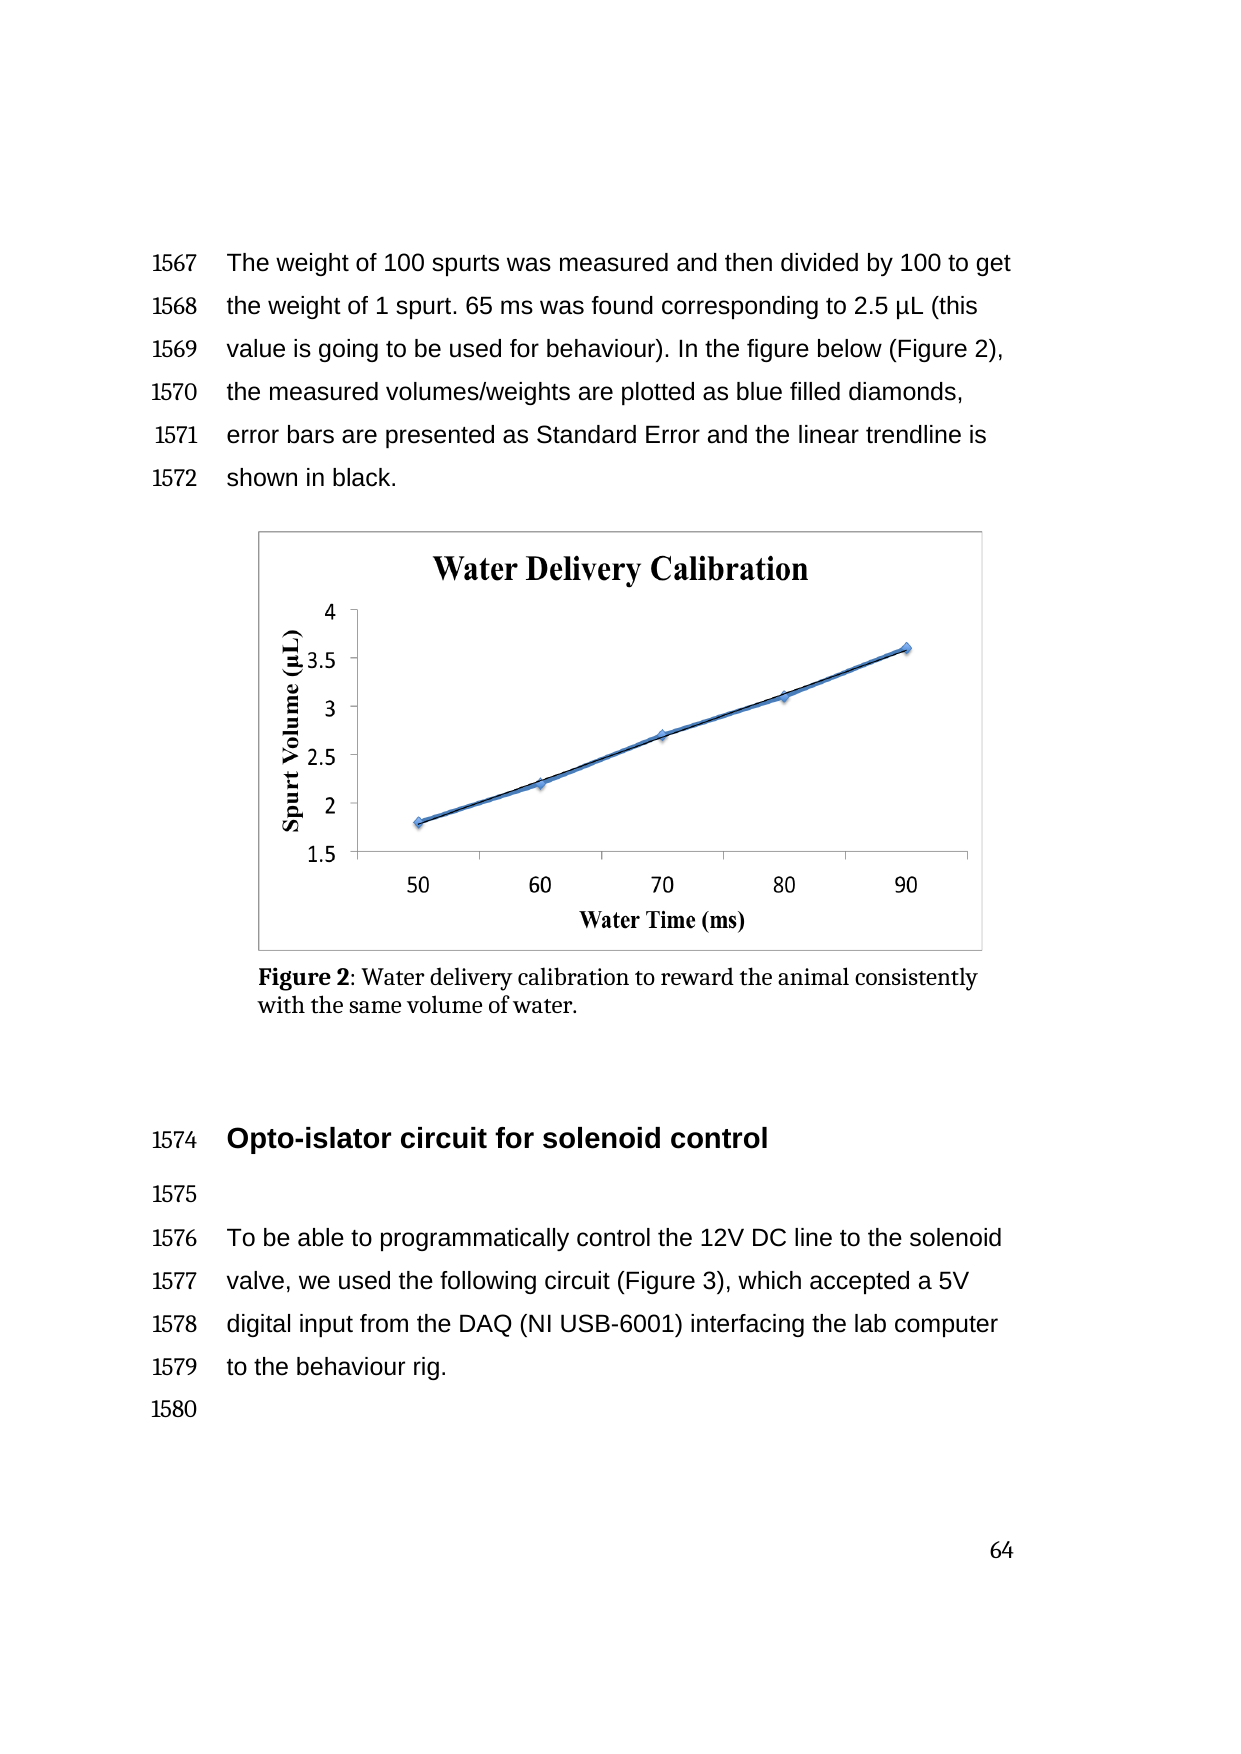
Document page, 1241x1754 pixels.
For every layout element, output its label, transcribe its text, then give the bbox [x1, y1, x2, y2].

picture [258, 531, 983, 951]
subtitle Opto-islator circuit for solenoid control [226, 1121, 1014, 1155]
text The weight of 100 spurts was measured and then divided by 100 to get the weight of 1 spurt. 65 ms was found corresponding to 2.5 µL (this value is going to be used for behaviour). In the figure below (Figure 2), the measured volumes/weights are plotted as blue filled diamonds, error bars are presented as Standard Error and the linear trendline is shown in black. [226, 248, 1014, 492]
text To be able to programmatically control the 12V DC line to the solenoid valve, we used the following circuit (Figure 3), which accepted a 5V digital input from the DAQ (NI USB-6001) interfacing the lab computer to the behaviour rig. [226, 1223, 1014, 1381]
text Figure 2: Water delivery calibration to reward the animal consistently with the same volume of water. [258, 951, 982, 1020]
